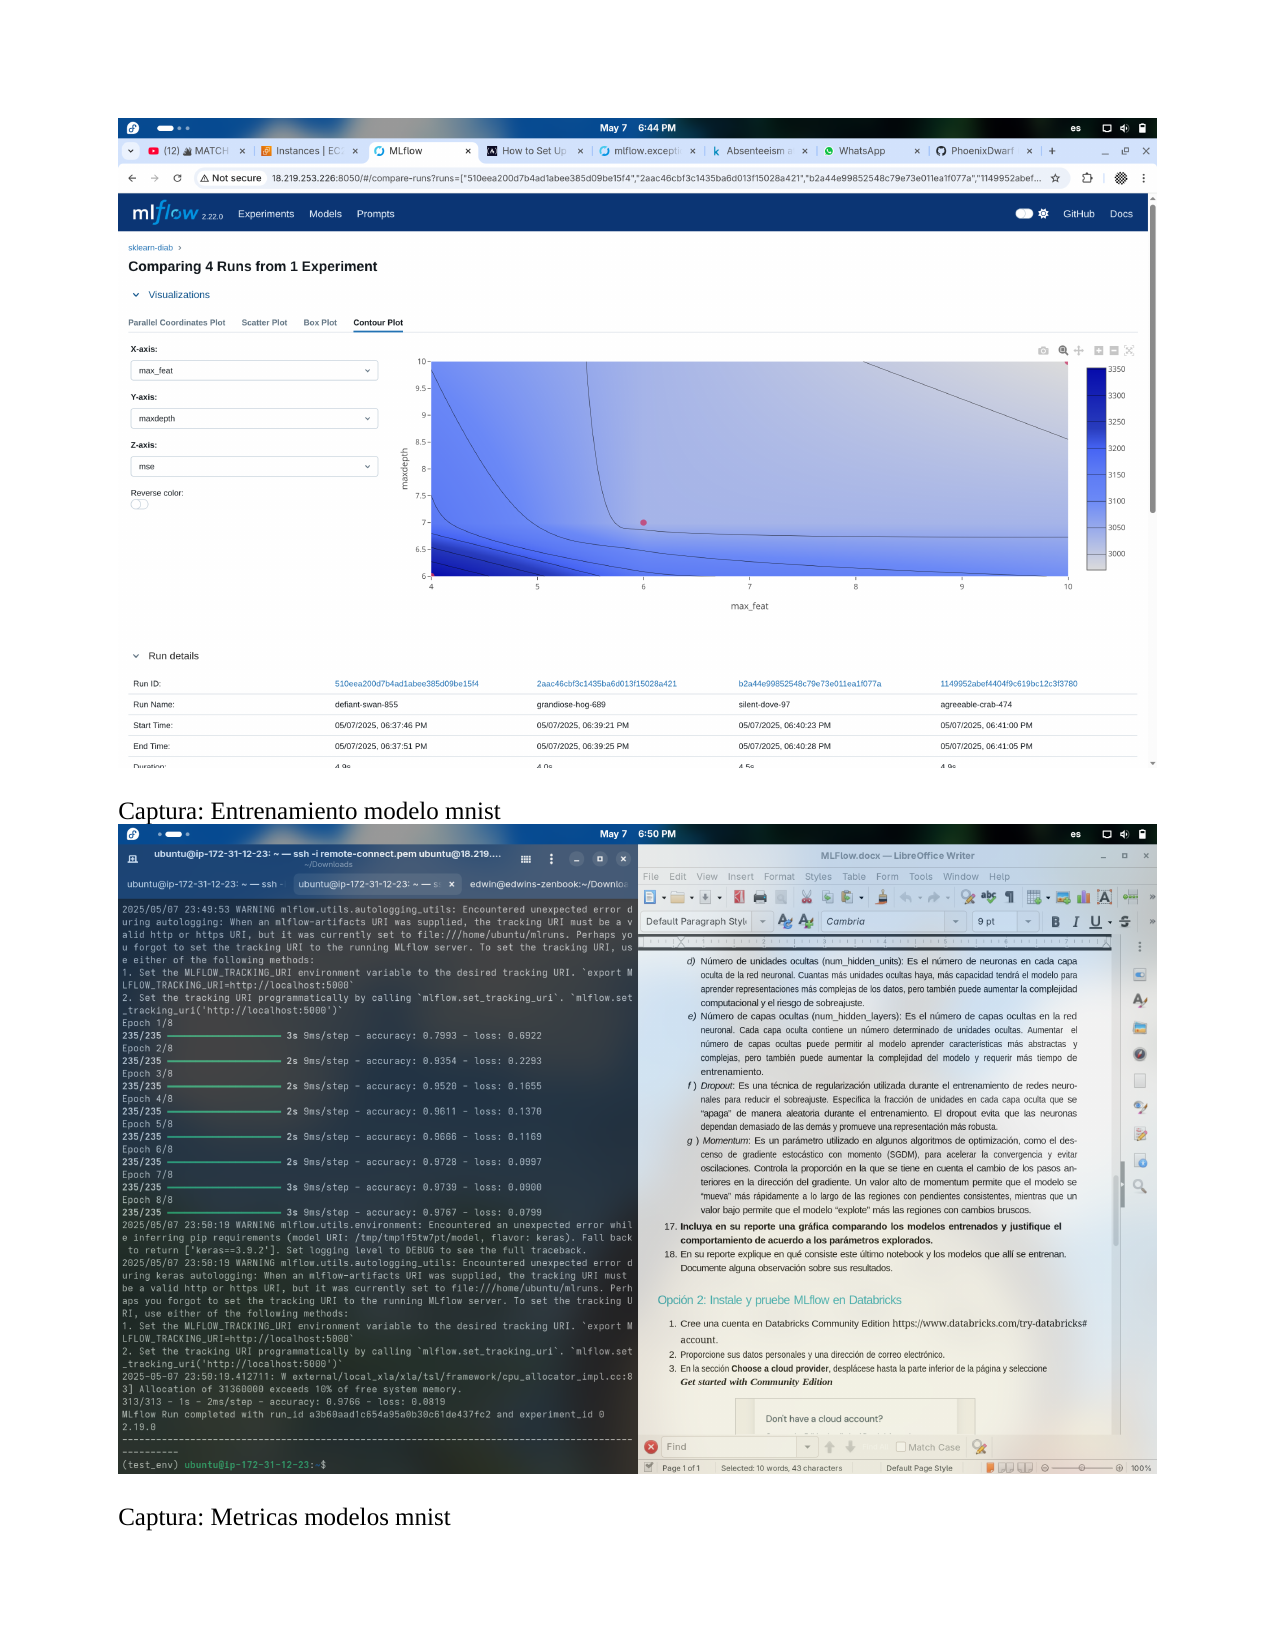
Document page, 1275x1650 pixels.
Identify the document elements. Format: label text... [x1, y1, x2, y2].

text Captura: Entrenamiento modelo mnist [118, 796, 1157, 824]
picture [118, 824, 1157, 1474]
picture [118, 118, 1157, 768]
text Captura: Metricas modelos mnist [118, 1502, 1157, 1531]
